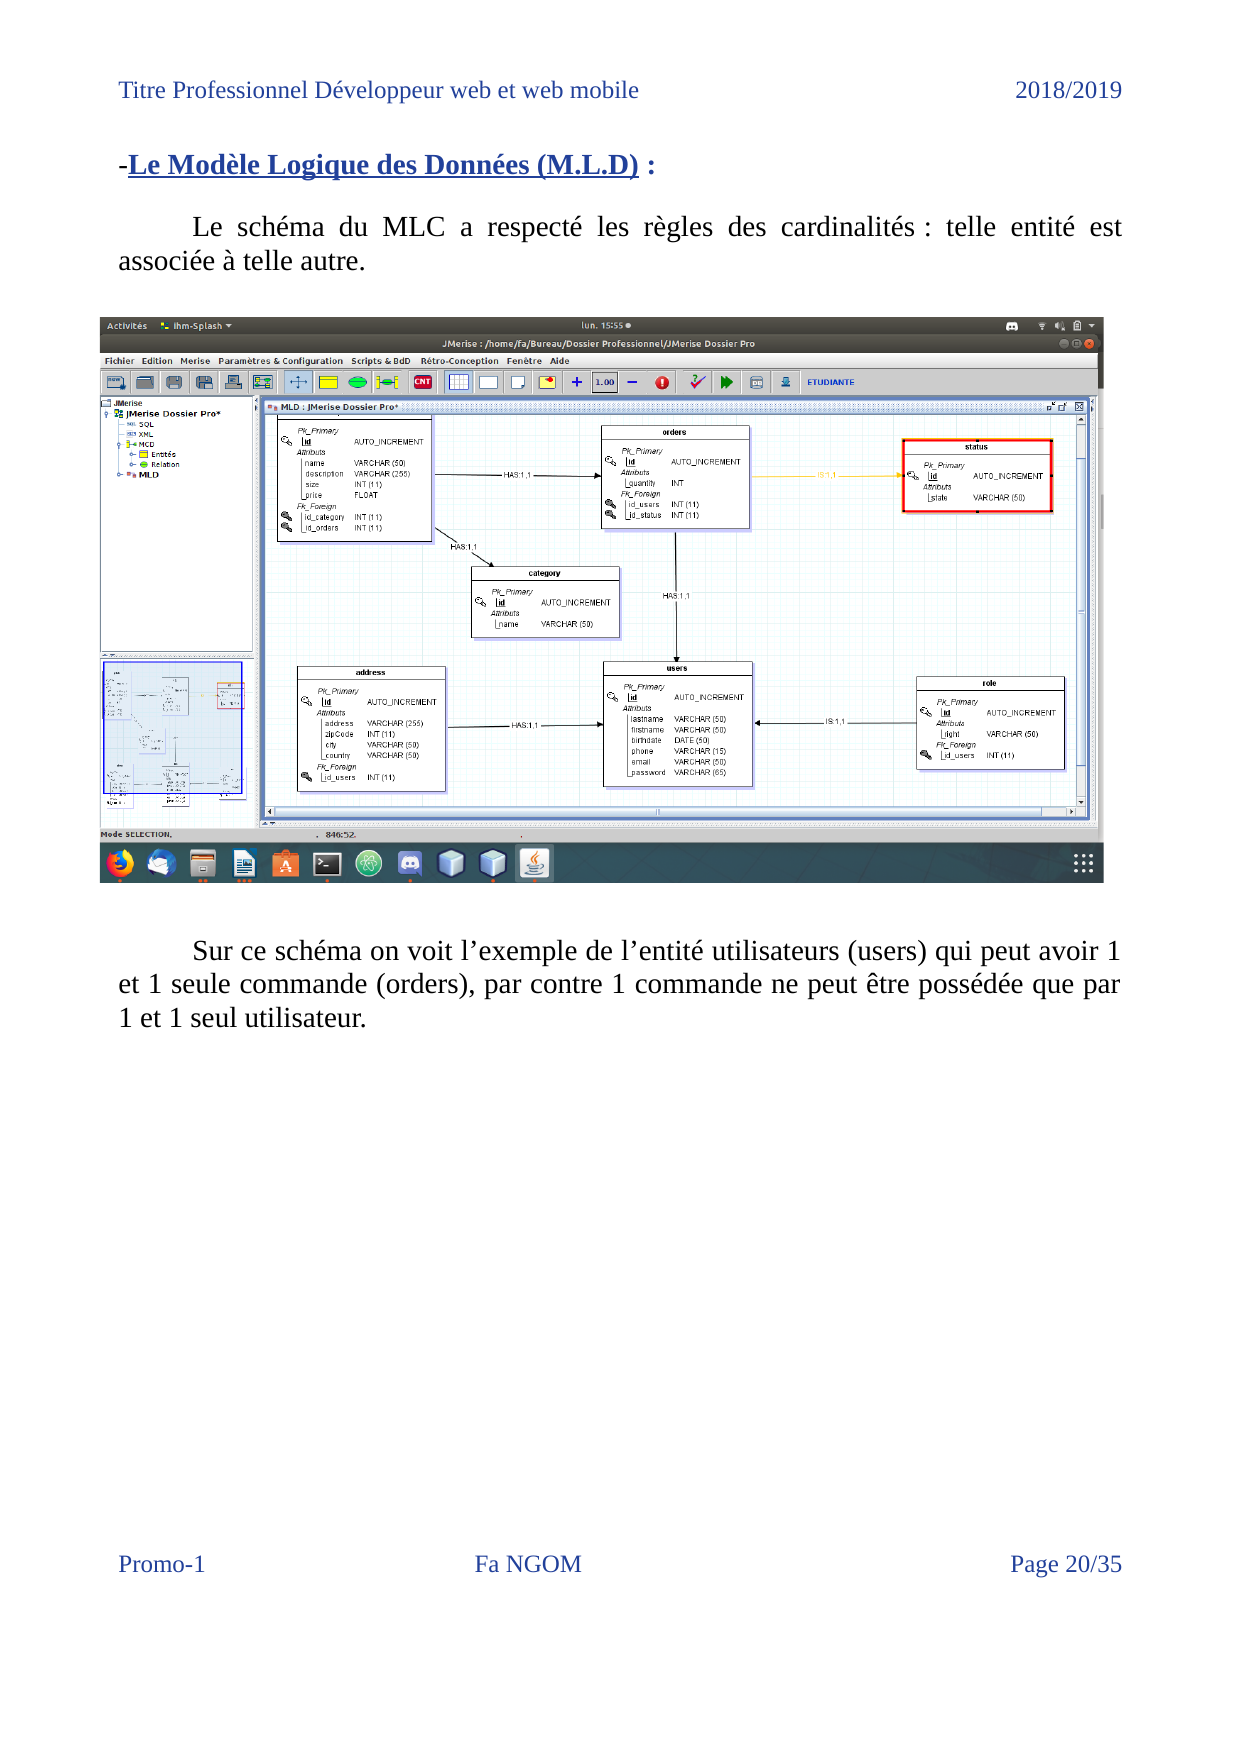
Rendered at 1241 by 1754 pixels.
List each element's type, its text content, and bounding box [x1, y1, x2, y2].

picture [99, 317, 1104, 883]
text -Le Modèle Logique des Données (M.L.D) : [118, 147, 1122, 180]
text Sur ce schéma on voit l’exemple de l’entité utilisateurs (users) qui peut avoir 1 et 1 seule commande (orders), par contre 1 commande ne peut être possédée que par 1 et 1 seul utilisateur. [118, 933, 1122, 1033]
text Le schéma du MLC a respecté les règles des cardinalités : telle entité est associée à telle autre. [118, 209, 1122, 276]
